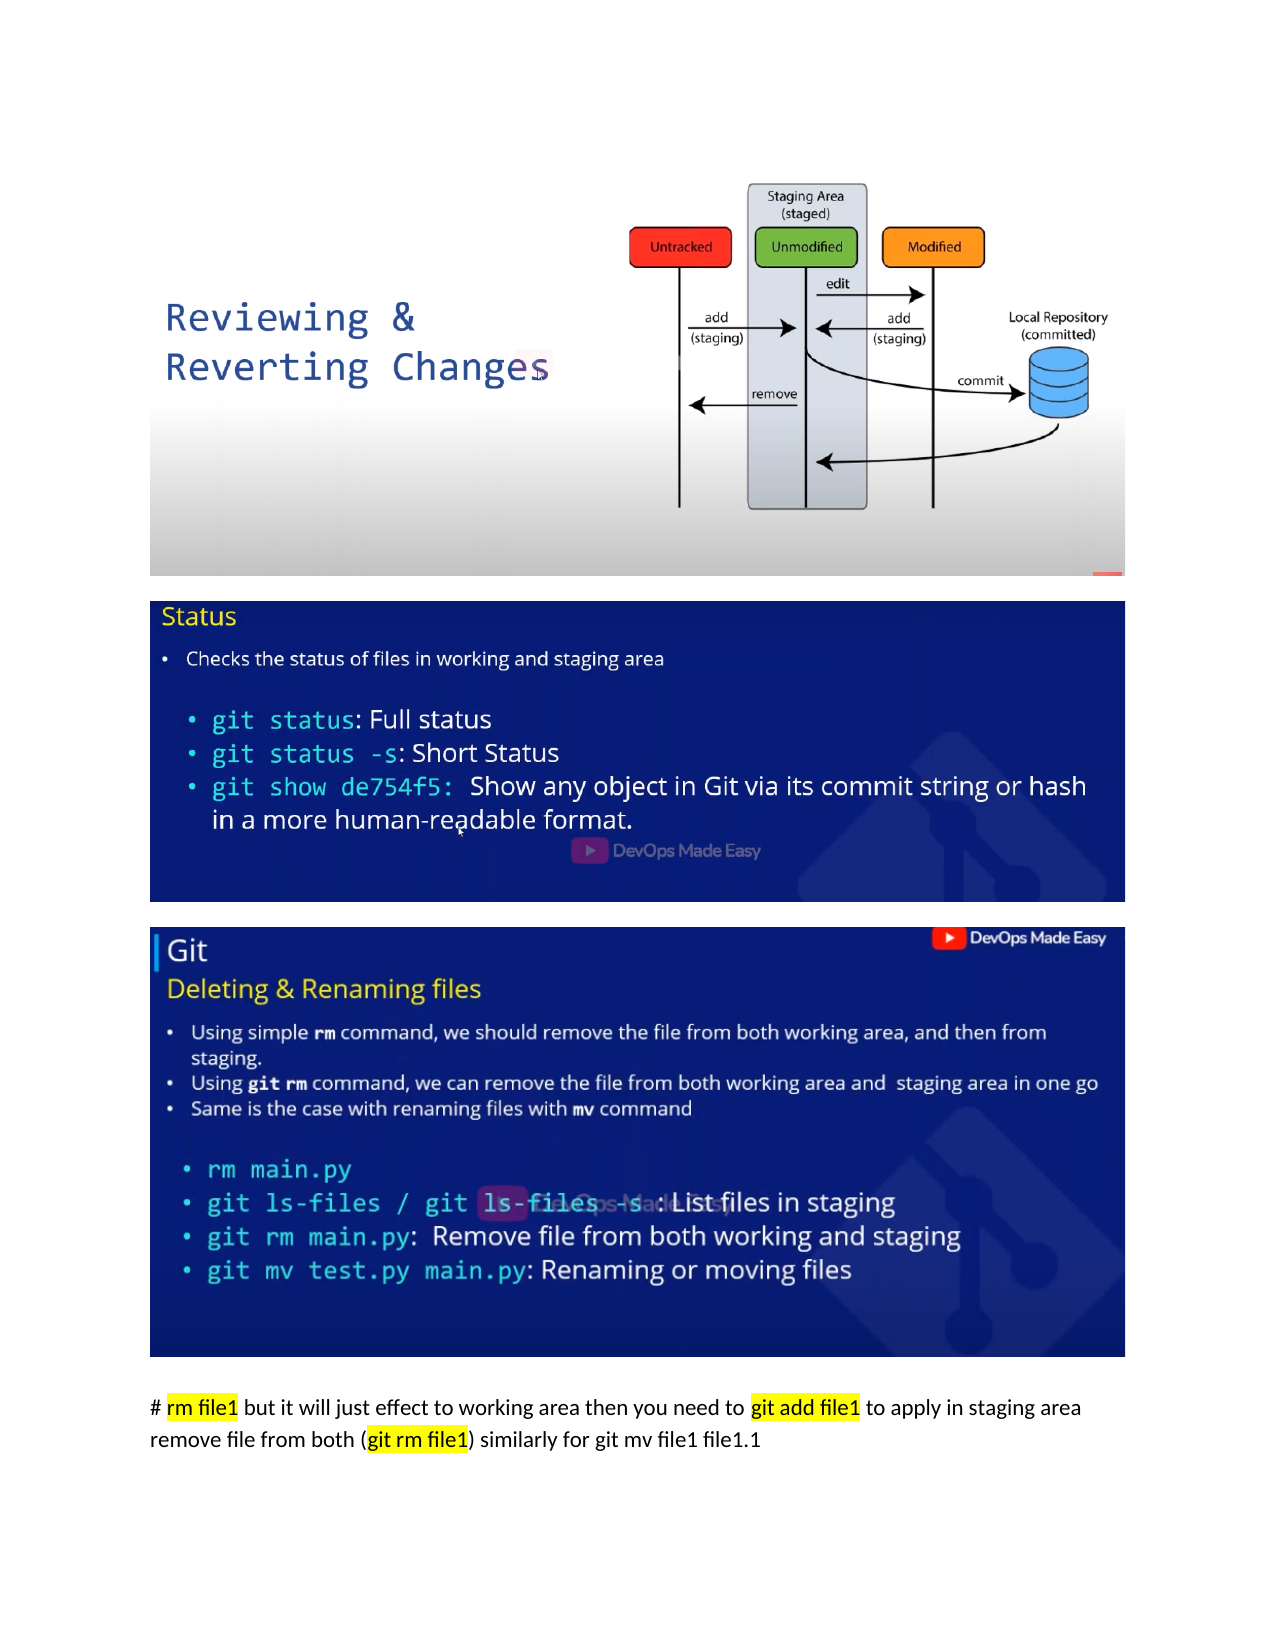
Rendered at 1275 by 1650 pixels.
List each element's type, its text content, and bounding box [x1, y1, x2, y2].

text # rm file1 but it will just effect to working area then you need to git add file1 to apply in staging area remove file from both (git rm file1) similarly for git mv file1 file1.1 [150, 1357, 1125, 1453]
